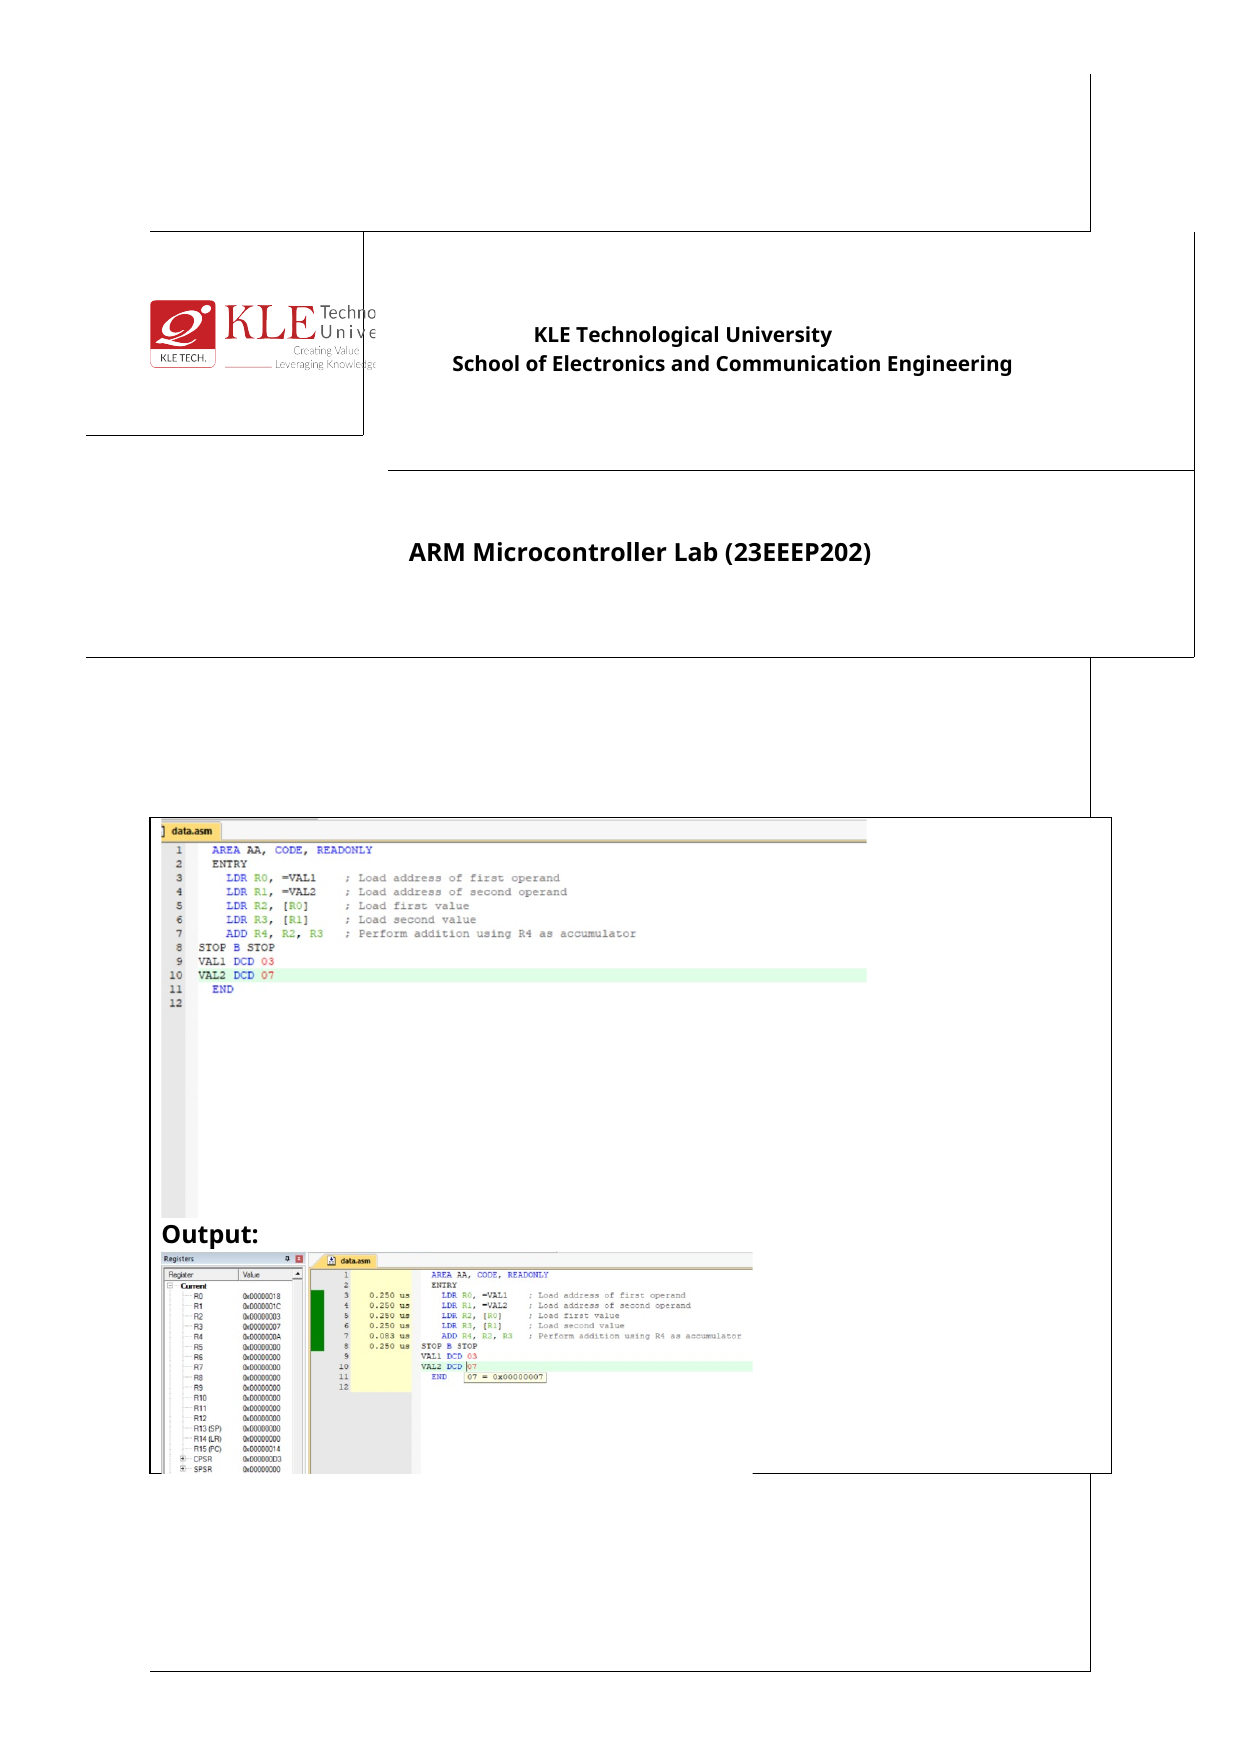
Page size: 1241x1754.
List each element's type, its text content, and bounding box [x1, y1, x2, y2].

table_cell Output: [151, 818, 1111, 1473]
